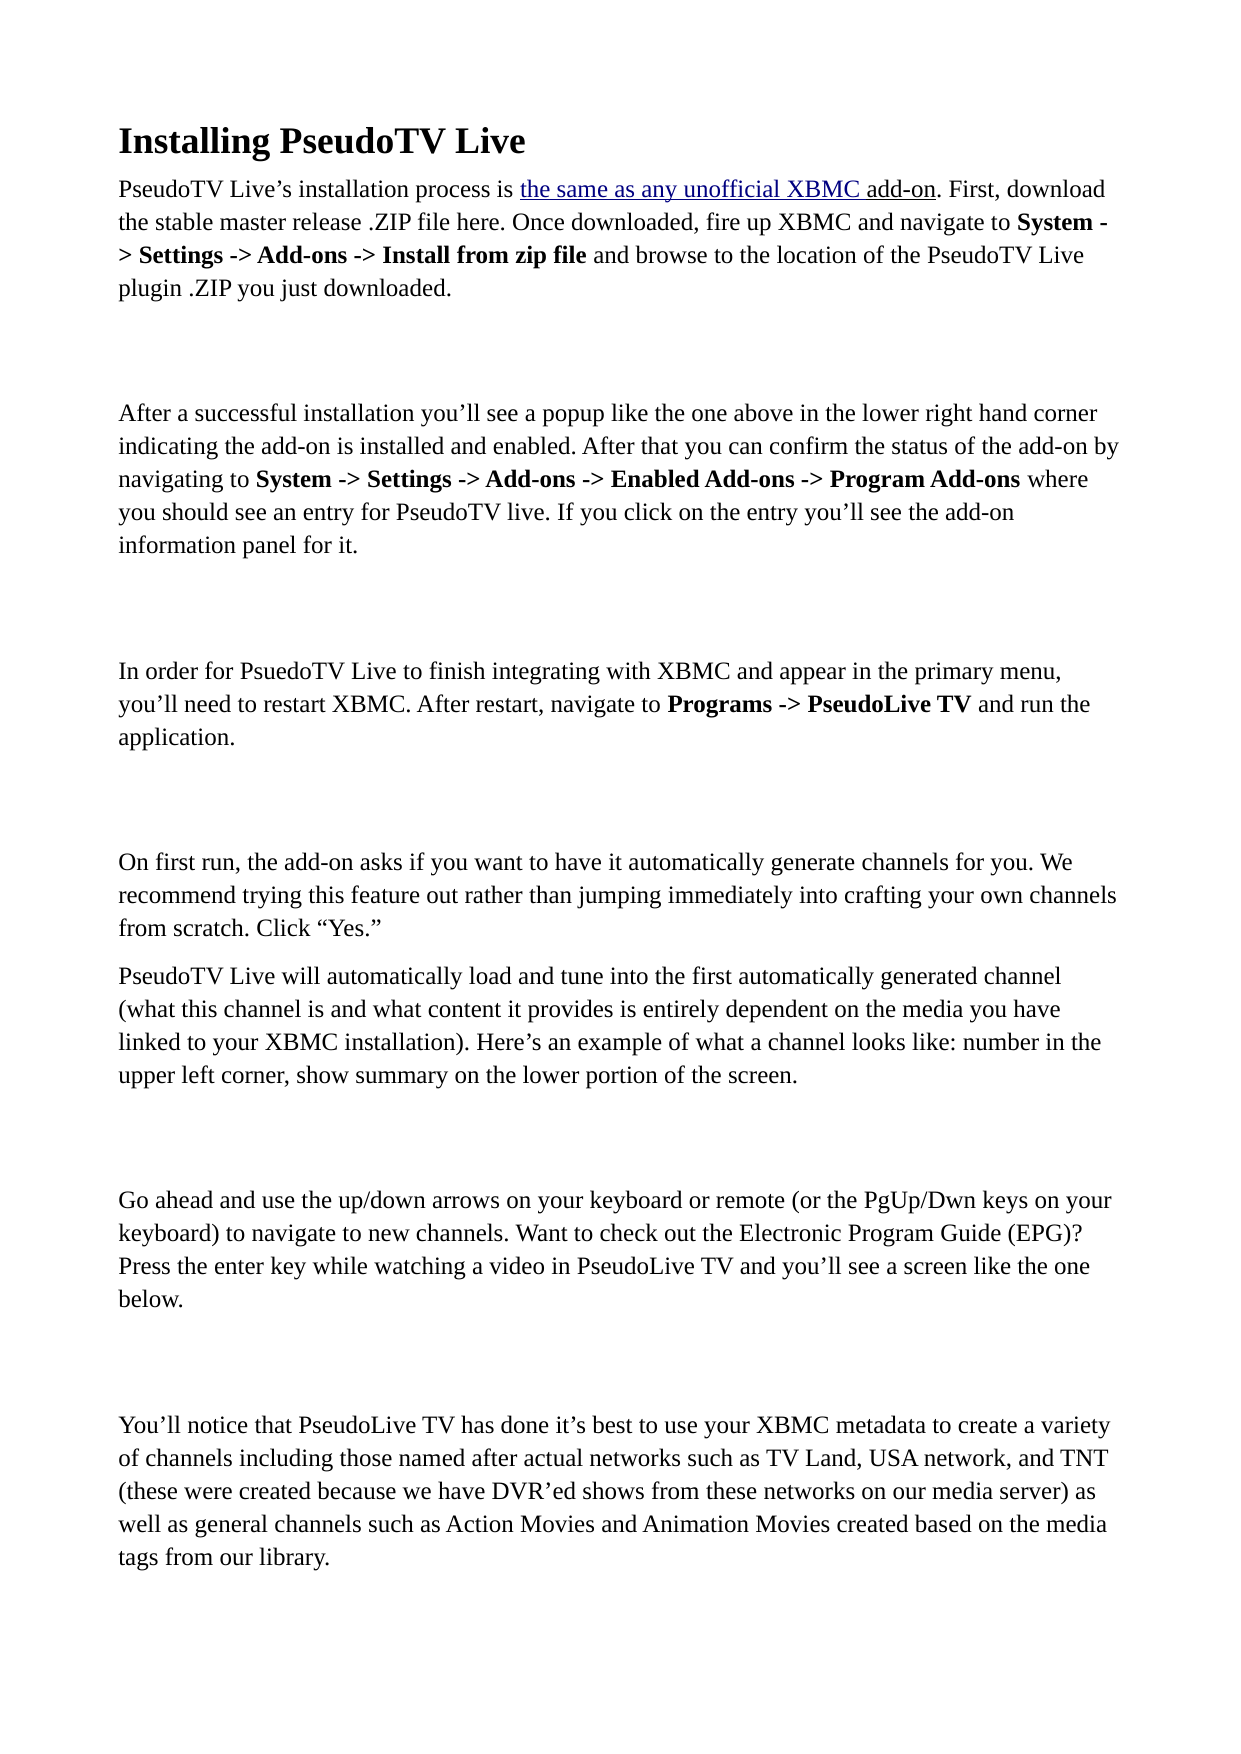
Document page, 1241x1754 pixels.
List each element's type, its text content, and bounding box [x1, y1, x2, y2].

text In order for PsuedoTV Live to finish integrating with XBMC and appear in the primary menu, you’ll need to restart XBMC. After restart, navigate to Programs -> PseudoLive TV and run the application. [118, 656, 1122, 751]
text You’ll notice that PseudoLive TV has done it’s best to use your XBMC metadata to create a variety of channels including those named after actual networks such as TV Land, USA network, and TNT (these were created because we have DVR’ed shows from these networks on our media server) as well as general channels such as Action Movies and Animation Movies created based on the media tags from our library. [118, 1410, 1122, 1571]
text Go ahead and use the up/down arrows on your keyboard or remote (or the PgUp/Dwn keys on your keyboard) to navigate to new channels. Want to check out the Electronic Program Guide (EPG)? Press the enter key while watching a video in PseudoLive TV and you’ll see a screen like the one below. [118, 1185, 1122, 1313]
subtitle Installing PseudoTV Live [118, 118, 1122, 161]
text PseudoTV Live will automatically load and tune into the first automatically generated channel (what this channel is and what content it provides is entirely dependent on the media you have linked to your XBMC installation). Here’s an example of what a channel looks like: number in the upper left corner, show summary on the lower portion of the screen. [118, 961, 1122, 1089]
text PseudoTV Live’s installation process is the same as any unofficial XBMC add-on. First, download the stable master release .ZIP file here. Once downloaded, fire up XBMC and navigate to System -> Settings -> Add-ons -> Install from zip file and browse to the location of the PseudoTV Live plugin .ZIP you just downloaded. [118, 174, 1122, 302]
text After a successful installation you’ll see a popup like the one above in the lower right hand corner indicating the add-on is installed and enabled. After that you can confirm the status of the add-on by navigating to System -> Settings -> Add-ons -> Enabled Add-ons -> Program Add-ons where you should see an entry for PseudoTV live. If you click on the entry you’ll see the add-on information panel for it. [118, 398, 1122, 559]
text On first run, the add-on asks if you want to have it automatically generate channels for you. We recommend trying this feature out rather than jumping immediately into crafting your own channels from scratch. Click “Yes.” [118, 847, 1122, 942]
